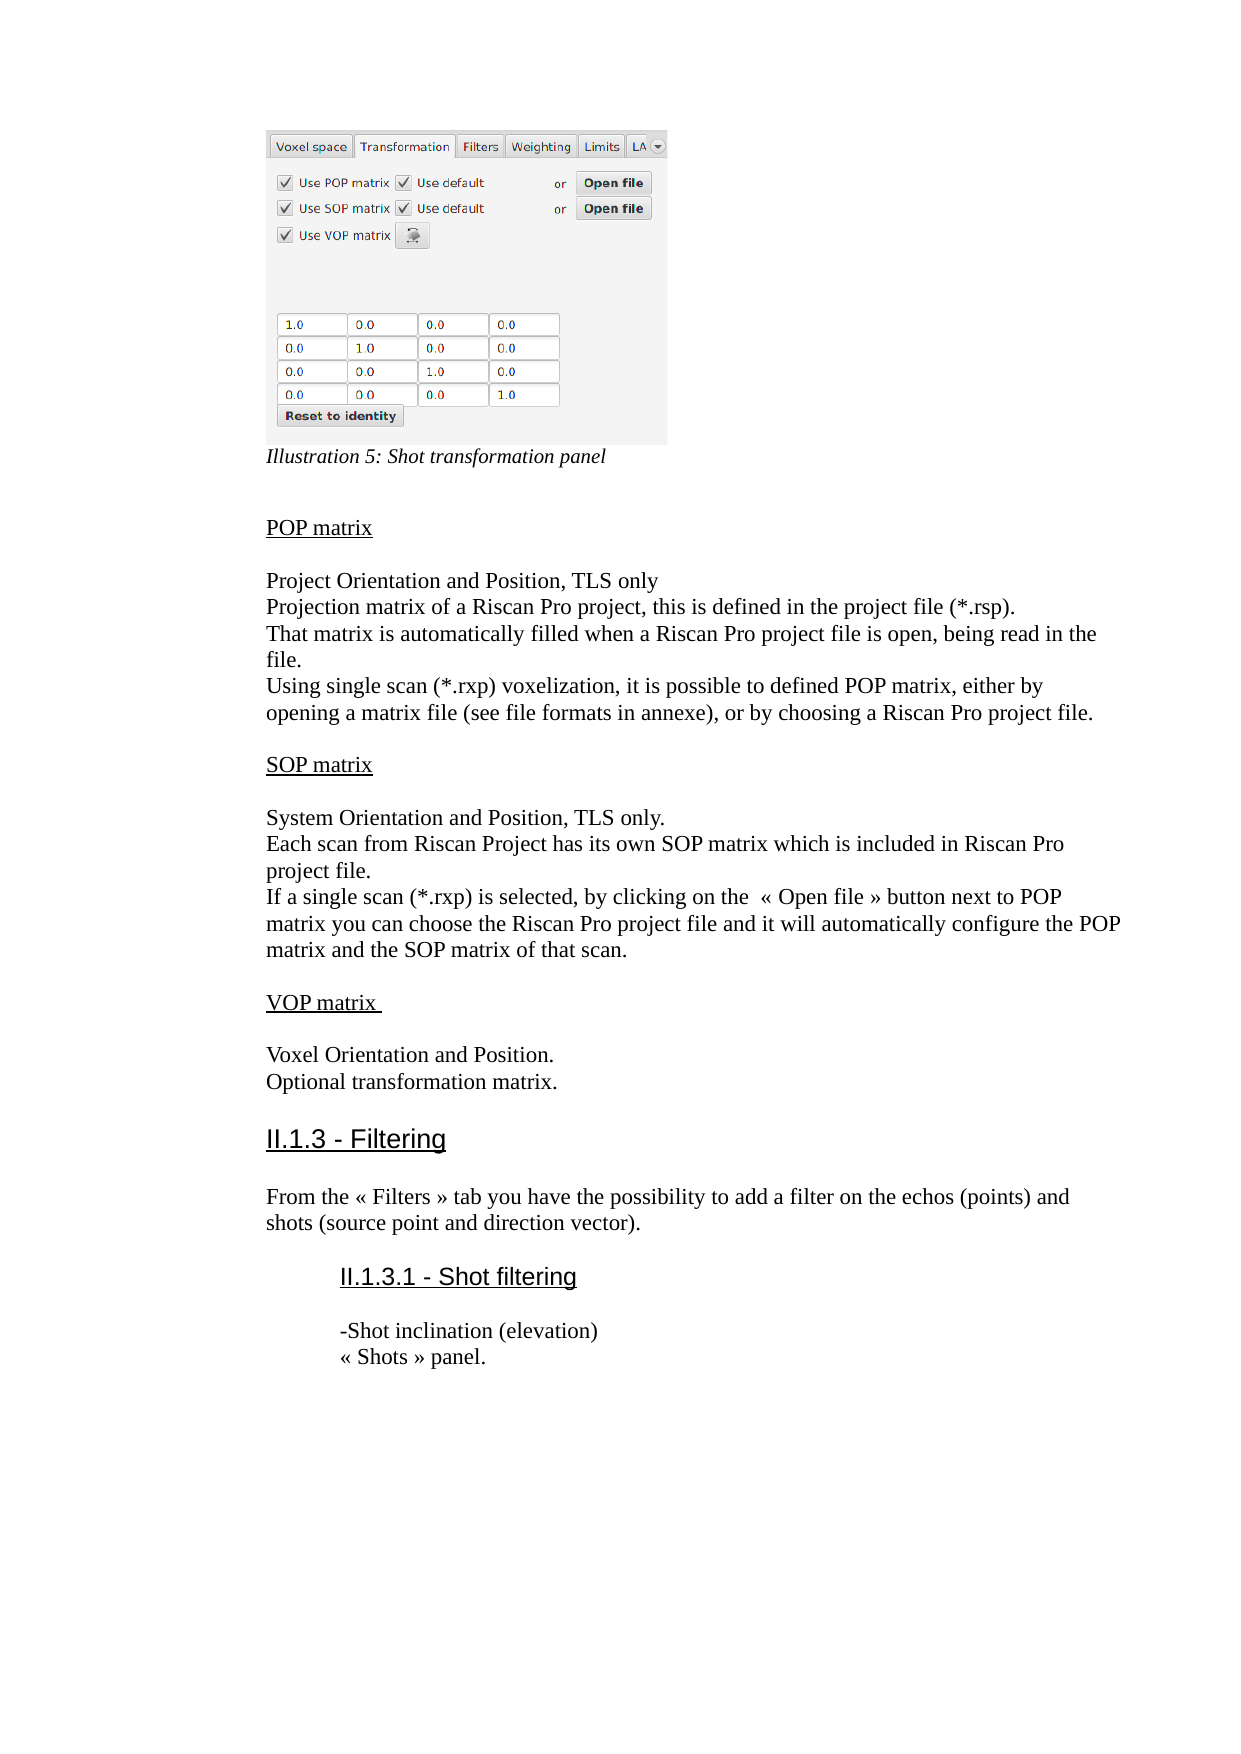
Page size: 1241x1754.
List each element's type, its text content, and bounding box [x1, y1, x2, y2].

text Illustration 5: Shot transformation panel [266, 445, 667, 468]
text II.1.3.1 - Shot filtering [339, 1262, 1122, 1291]
text System Orientation and Position, TLS only. [266, 804, 1122, 831]
text -Shot inclination (elevation) [266, 1317, 1122, 1343]
text Using single scan (*.rxp) voxelization, it is possible to defined POP matrix, either by opening a matrix file (see file formats in annexe), or by choosing a Riscan Pro project file. [266, 672, 1122, 725]
text POP matrix [266, 514, 1122, 541]
picture [265, 130, 668, 445]
text VOP matrix [266, 989, 1122, 1015]
text From the « Filters » tab you have the possibility to add a filter on the echos (points) and shots (source point and direction vector). [266, 1183, 1122, 1236]
text Voxel Orientation and Position. [266, 1041, 1122, 1068]
text SOP matrix [266, 751, 1122, 778]
text Optional transformation matrix. [266, 1068, 1122, 1094]
text That matrix is automatically filled when a Riscan Pro project file is open, being read in the file. [266, 620, 1122, 672]
text Project Orientation and Position, TLS only [266, 567, 1122, 593]
text « Shots » panel. [266, 1343, 1122, 1370]
text Each scan from Riscan Project has its own SOP matrix which is included in Riscan Pro project file. [266, 831, 1122, 883]
text Projection matrix of a Riscan Pro project, this is defined in the project file (*.rsp). [266, 593, 1122, 620]
subtitle II.1.3 - Filtering [266, 1123, 1122, 1154]
table_header [118, 474, 1122, 514]
text If a single scan (*.rxp) is selected, by clicking on the « Open file » button next to POP matrix you can choose the Riscan Pro project file and it will automatically configure the POP matrix and the SOP matrix of that scan. [266, 883, 1122, 962]
